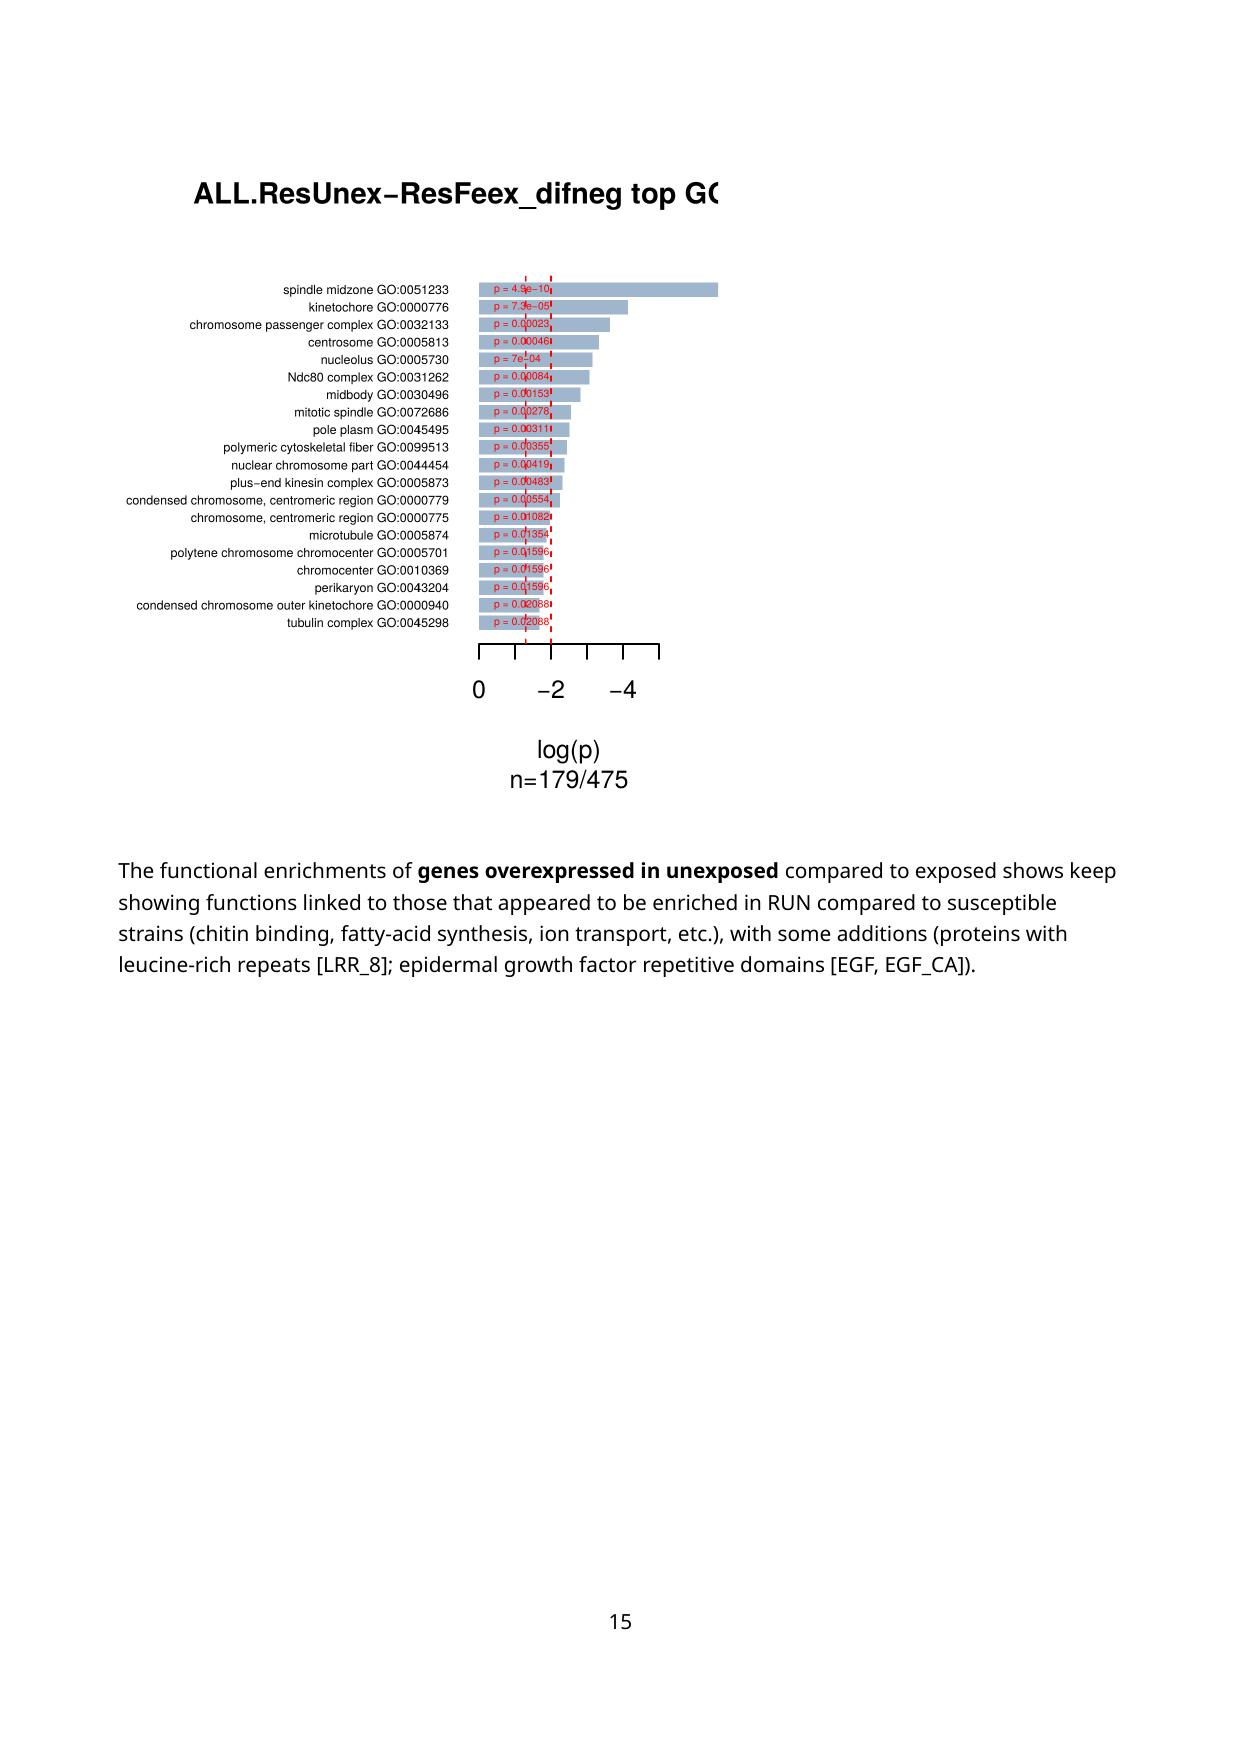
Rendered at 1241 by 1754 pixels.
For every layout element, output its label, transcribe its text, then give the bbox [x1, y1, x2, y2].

text The functional enrichments of genes overexpressed in unexposed compared to exposed shows keep showing functions linked to those that appeared to be enriched in RUN compared to susceptible strains (chitin binding, fatty-acid synthesis, ion transport, etc.), with some additions (proteins with leucine-rich repeats [LRR_8]; epidermal growth factor repetitive domains [EGF, EGF_CA]). [118, 856, 1122, 978]
picture [118, 118, 719, 794]
